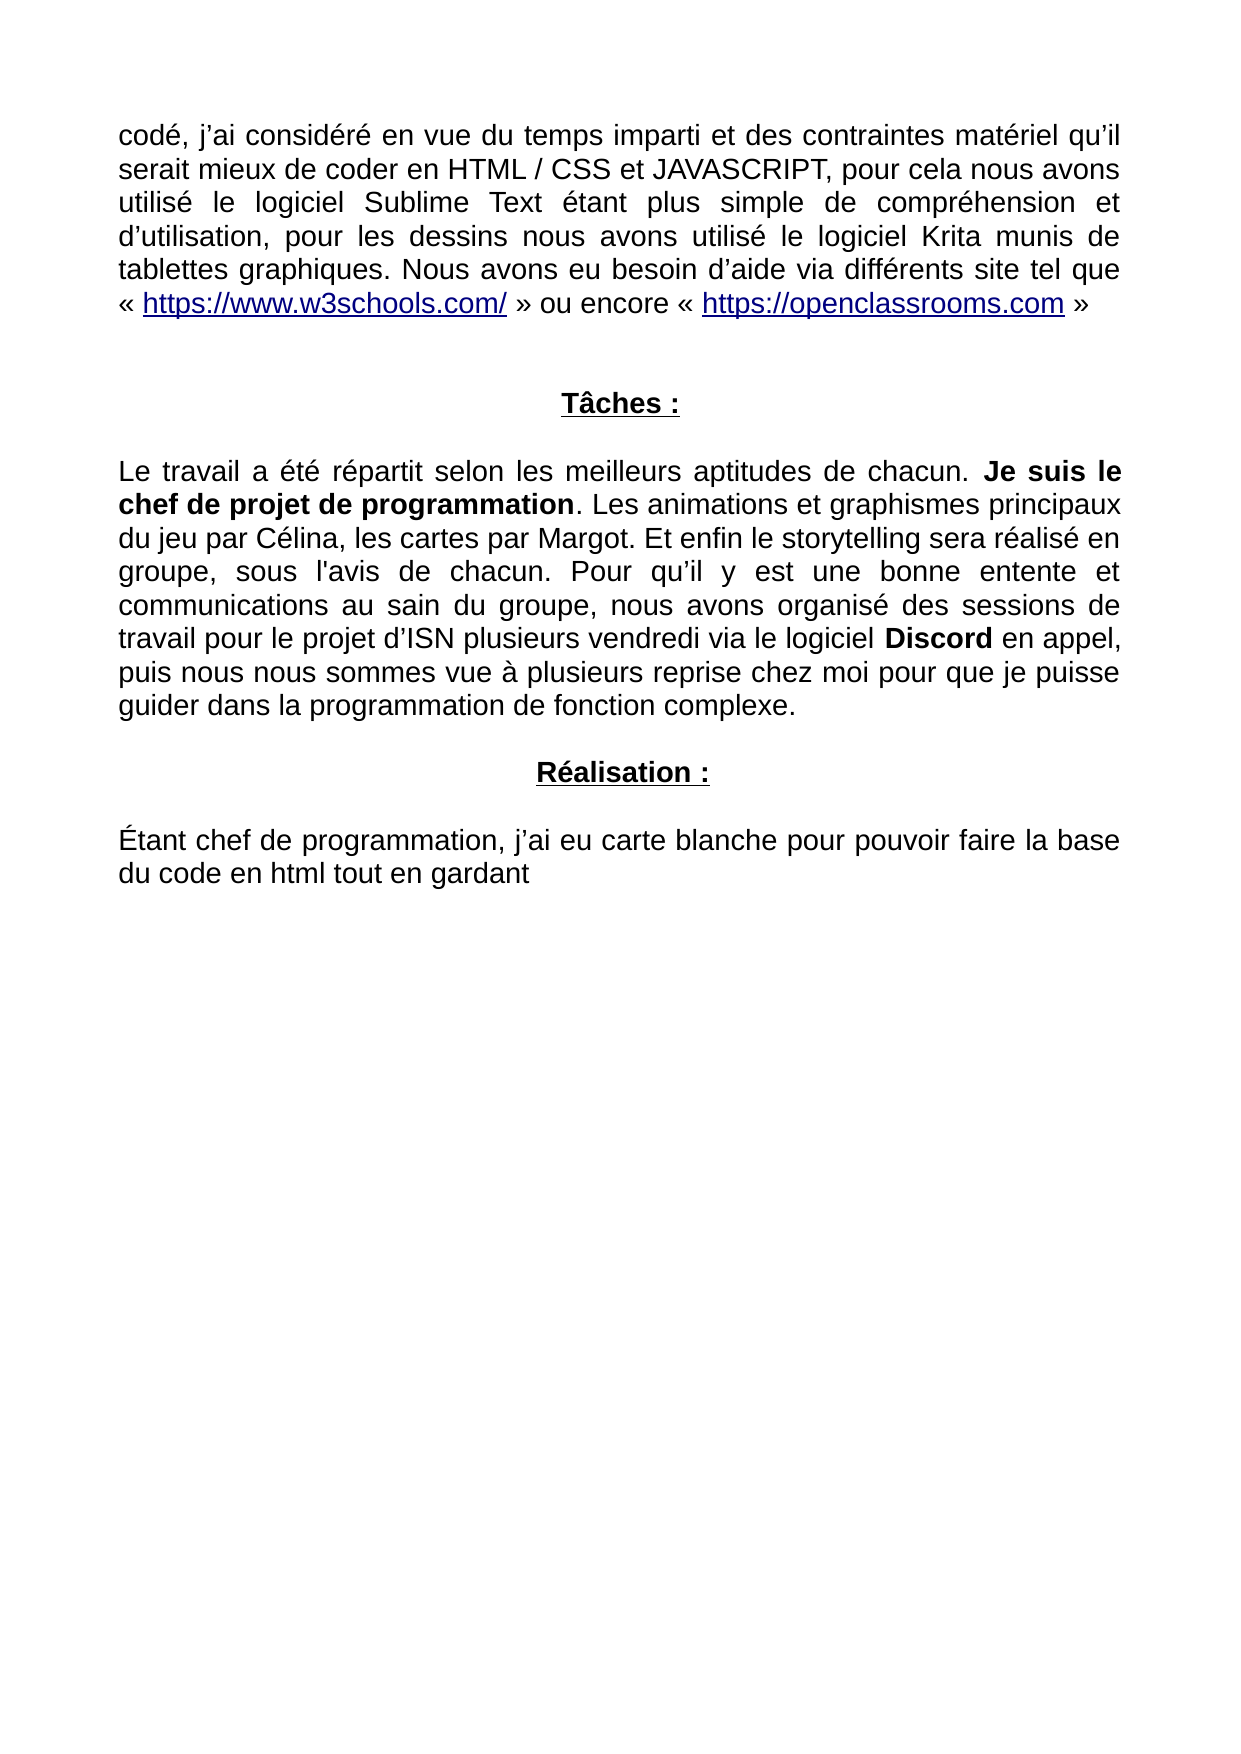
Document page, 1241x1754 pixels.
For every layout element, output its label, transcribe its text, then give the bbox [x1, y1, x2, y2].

text codé, j’ai considéré en vue du temps imparti et des contraintes matériel qu’il serait mieux de coder en HTML / CSS et JAVASCRIPT, pour cela nous avons utilisé le logiciel Sublime Text étant plus simple de compréhension et d’utilisation, pour les dessins nous avons utilisé le logiciel Krita munis de tablettes graphiques. Nous avons eu besoin d’aide via différents site tel que « https://www.w3schools.com/ » ou encore « https://openclassrooms.com » [118, 118, 1122, 319]
text Tâches : [118, 386, 1122, 420]
text Réalisation : [118, 755, 1122, 789]
text Le travail a été répartit selon les meilleurs aptitudes de chacun. Je suis le chef de projet de programmation. Les animations et graphismes principaux du jeu par Célina, les cartes par Margot. Et enfin le storytelling sera réalisé en groupe, sous l'avis de chacun. Pour qu’il y est une bonne entente et communications au sain du groupe, nous avons organisé des sessions de travail pour le projet d’ISN plusieurs vendredi via le logiciel Discord en appel, puis nous nous sommes vue à plusieurs reprise chez moi pour que je puisse guider dans la programmation de fonction complexe. [118, 453, 1122, 722]
text Étant chef de programmation, j’ai eu carte blanche pour pouvoir faire la base du code en html tout en gardant [118, 822, 1122, 889]
